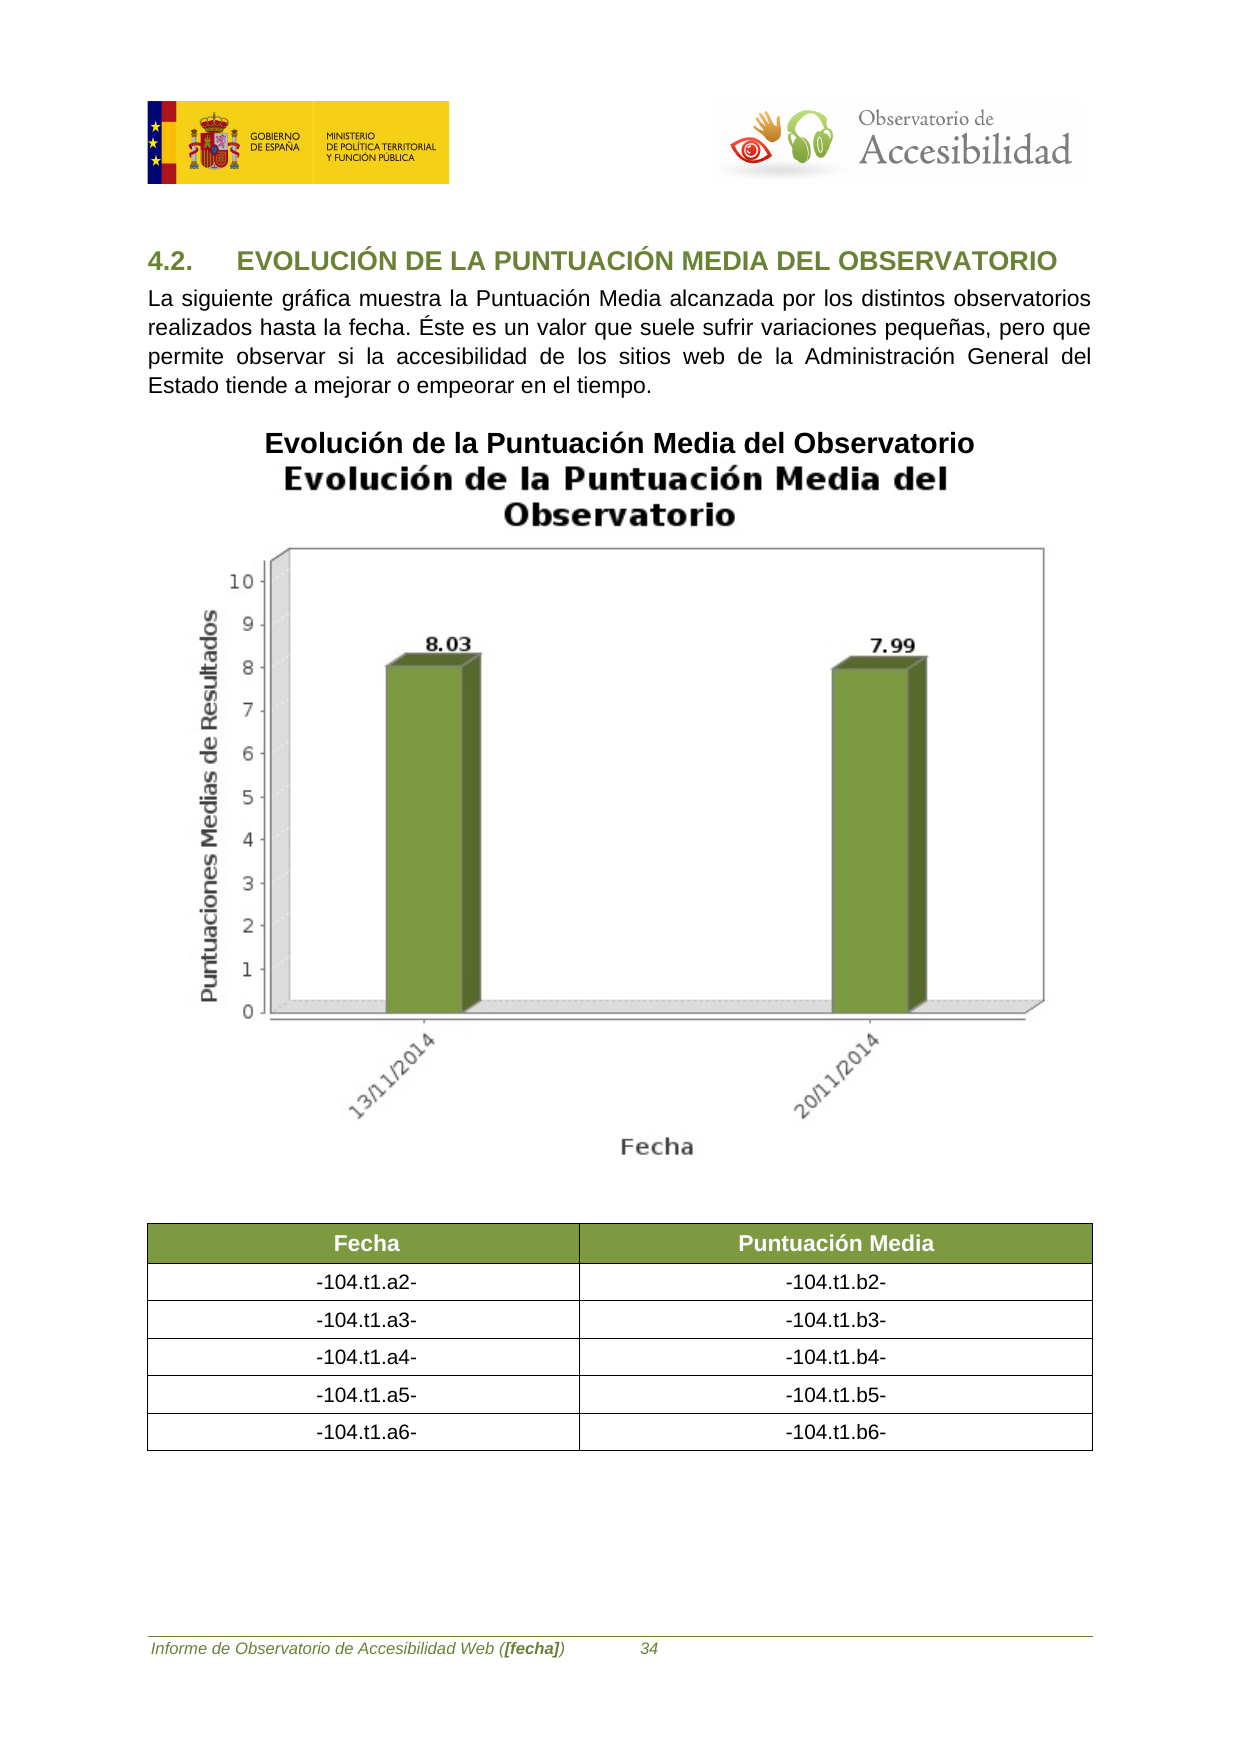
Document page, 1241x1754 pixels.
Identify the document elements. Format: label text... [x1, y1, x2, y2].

picture [147, 101, 450, 184]
table_cell -104.t1.a6- [148, 1414, 579, 1450]
table_header Fecha [148, 1224, 579, 1263]
table_cell -104.t1.a3- [148, 1301, 579, 1338]
table_cell -104.t1.b2- [580, 1264, 1092, 1300]
picture [178, 459, 1062, 1169]
table_cell -104.t1.b6- [580, 1414, 1092, 1450]
text La siguiente gráfica muestra la Puntuación Media alcanzada por los distintos observatorios realizados hasta la fecha. Éste es un valor que suele sufrir variaciones pequeñas, pero que permite observar si la accesibilidad de los sitios web de la Administración General del Estado tiende a mejorar o empeorar en el tiempo. [148, 285, 1092, 398]
table_cell -104.t1.b3- [580, 1301, 1092, 1338]
table_header Puntuación Media [580, 1224, 1092, 1263]
table_cell -104.t1.b4- [580, 1339, 1092, 1375]
text Evolución de la Puntuación Media del Observatorio [148, 426, 1092, 460]
table_cell -104.t1.a2- [148, 1264, 579, 1300]
picture [710, 101, 1086, 184]
table_cell -104.t1.a4- [148, 1339, 579, 1375]
table_cell -104.t1.b5- [580, 1376, 1092, 1413]
subtitle Evolución de la Puntuación Media del Observatorio [148, 245, 1092, 276]
table_cell -104.t1.a5- [148, 1376, 579, 1413]
